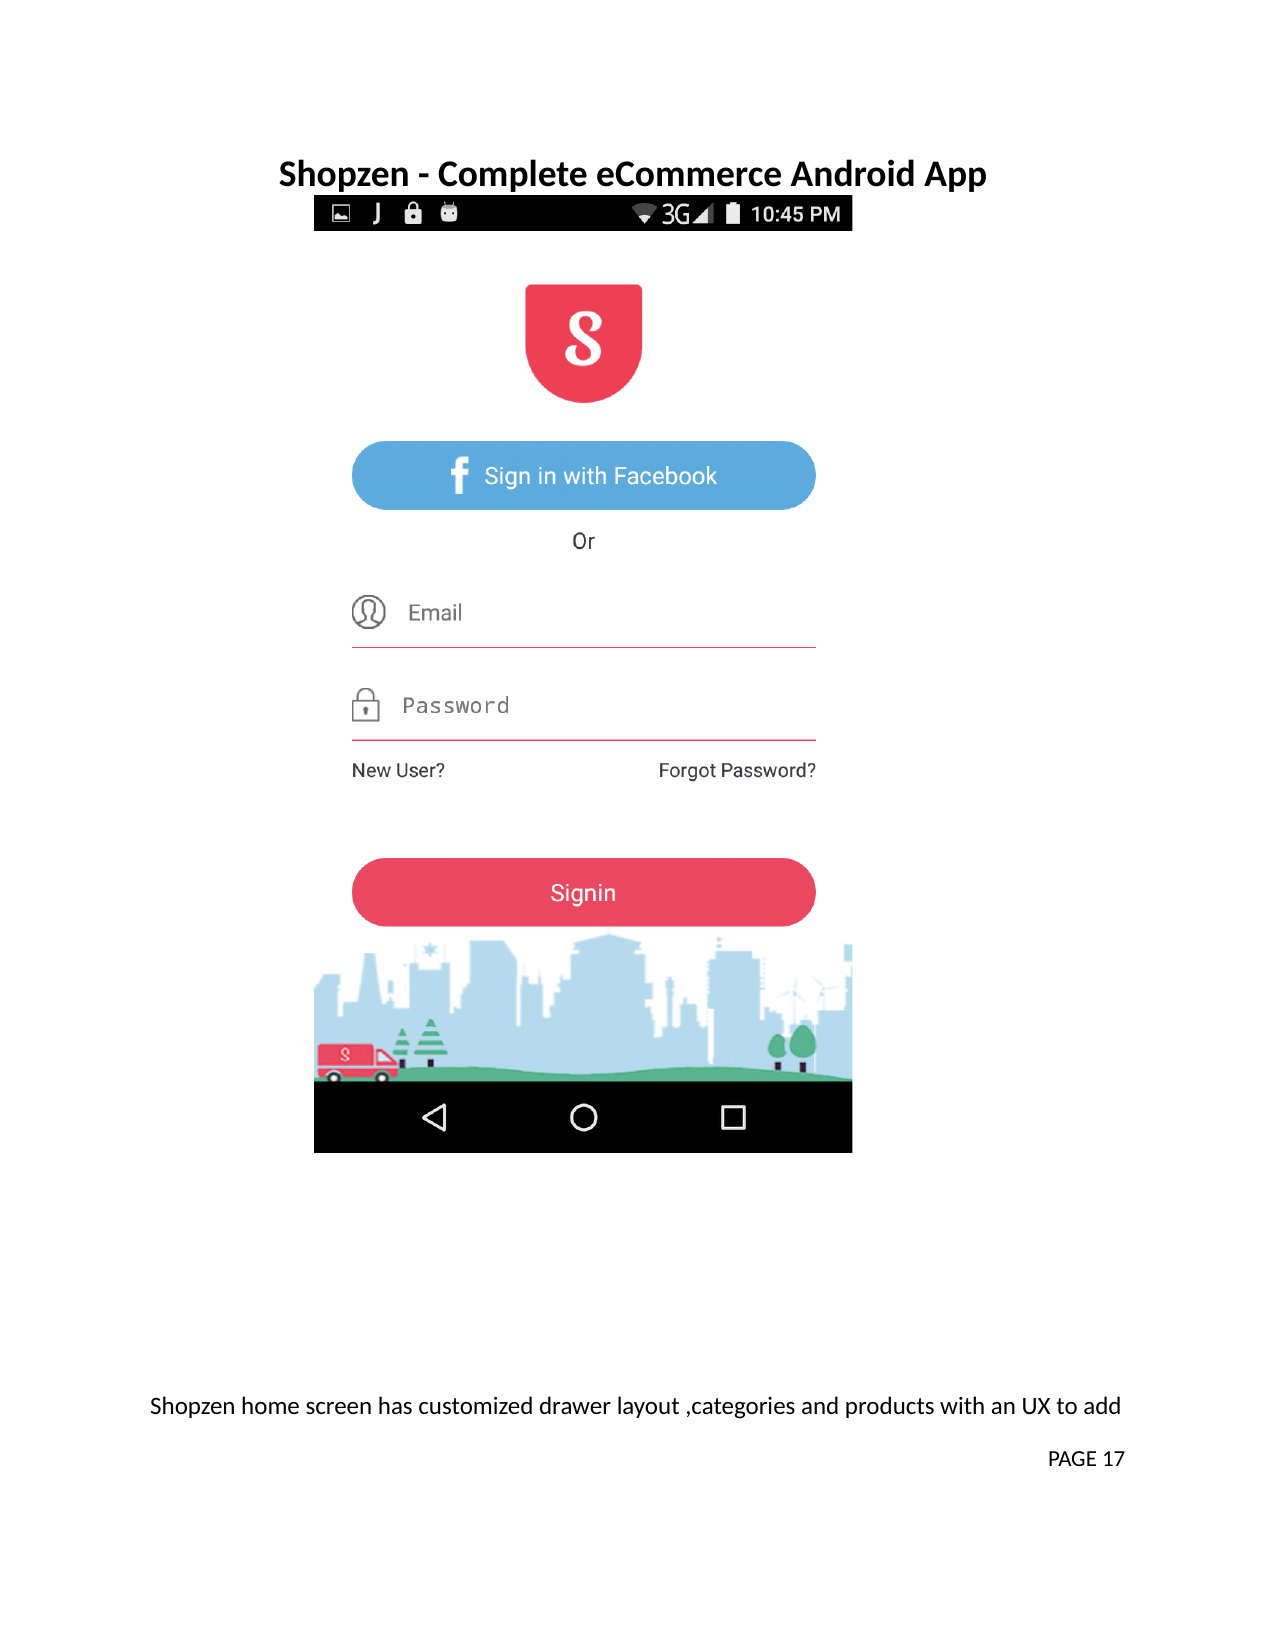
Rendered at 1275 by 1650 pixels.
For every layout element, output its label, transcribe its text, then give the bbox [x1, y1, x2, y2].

text Shopzen home screen has customized drawer layout ,categories and products with an UX to add [150, 1390, 1125, 1421]
picture [314, 195, 853, 1153]
